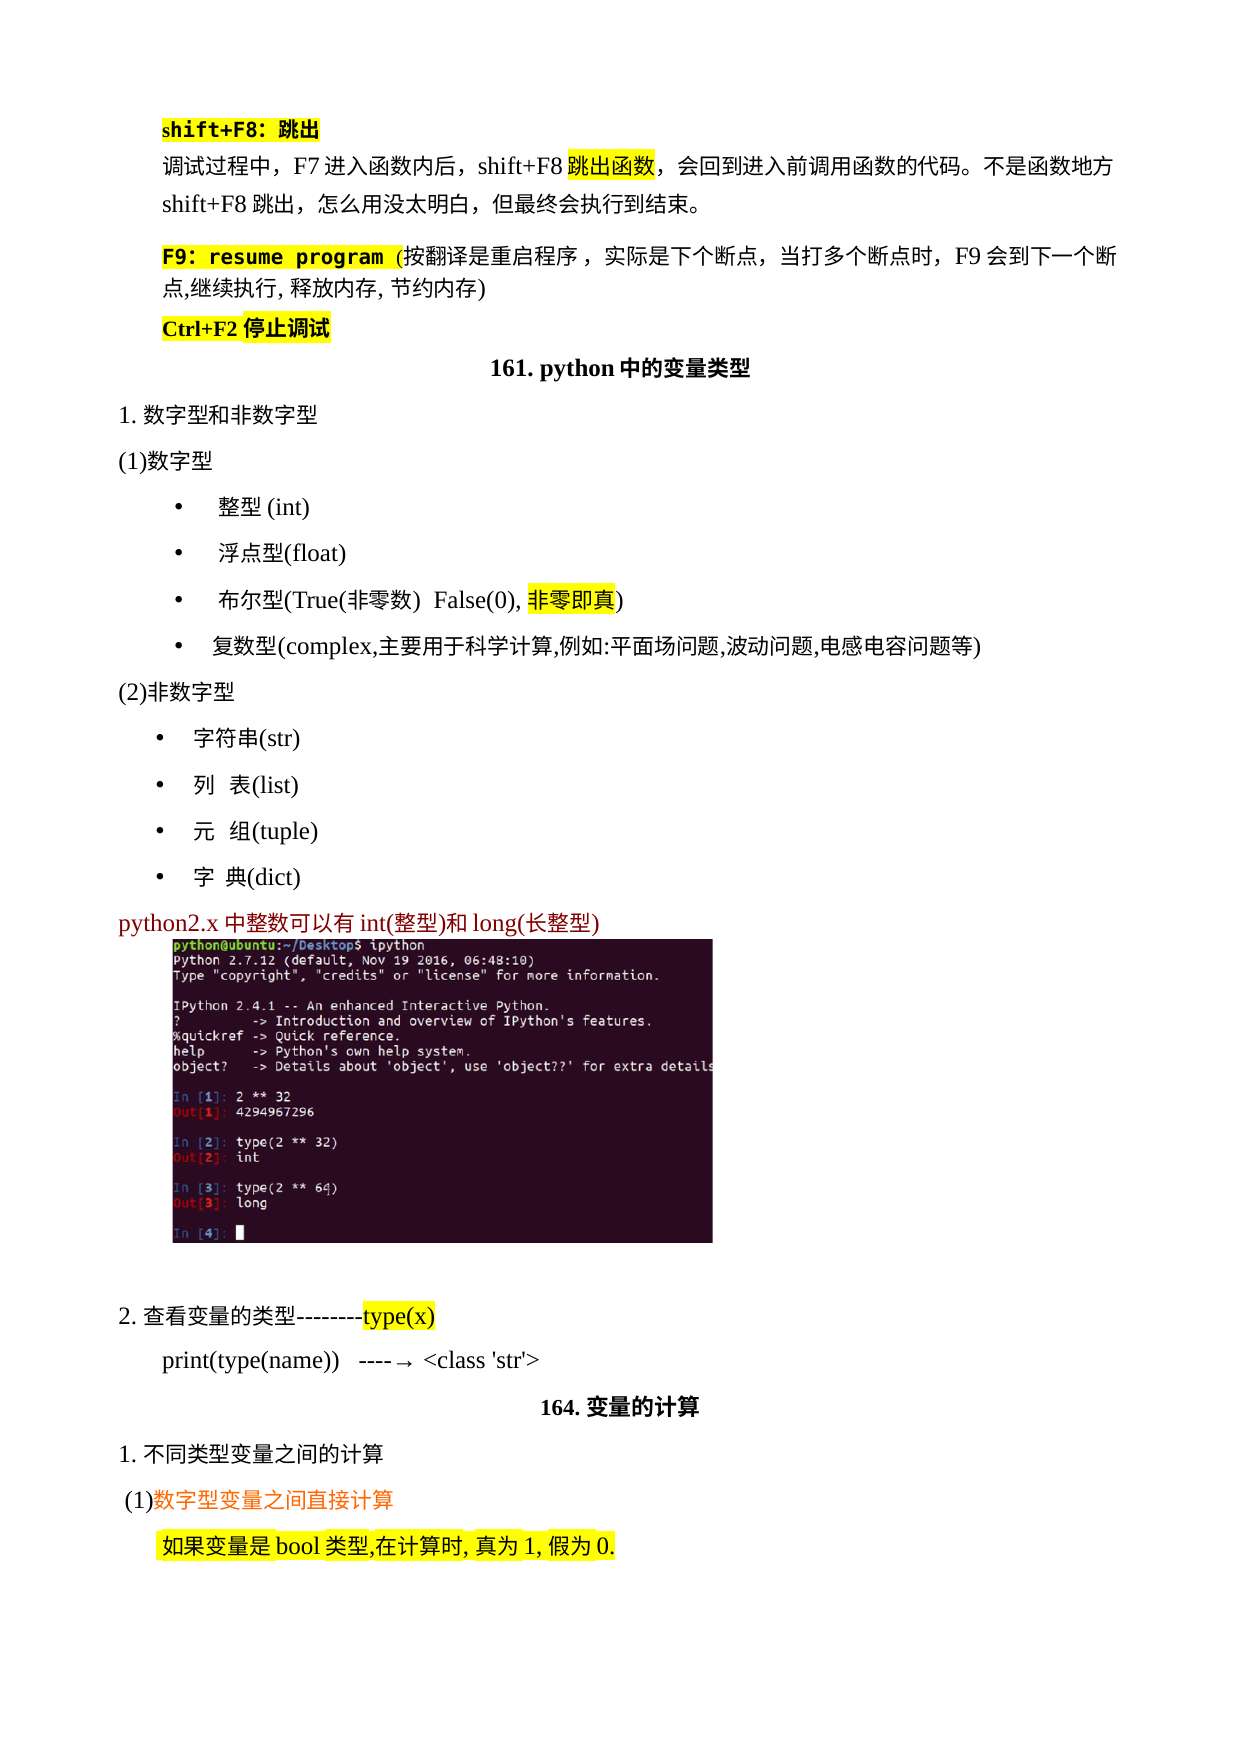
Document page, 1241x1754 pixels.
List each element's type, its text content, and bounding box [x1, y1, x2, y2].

text 如果变量是bool类型,在计算时, 真为1, 假为0. [118, 1529, 1122, 1561]
text 164. 变量的计算 [118, 1389, 1122, 1422]
text print(type(name)) ----→ <class 'str'> [118, 1346, 1122, 1374]
text python2.x中整数可以有int(整型)和long(长整型) [118, 906, 1122, 938]
text (1)数字型 [118, 444, 1122, 476]
list 元 组(tuple) [156, 814, 1122, 846]
picture [172, 939, 713, 1243]
text 161. python中的变量类型 [118, 351, 1122, 383]
list 字符串(str) [156, 721, 1122, 753]
list 整型 (int) [174, 490, 1122, 522]
list 布尔型(True(非零数) False(0), 非零即真) [174, 583, 1122, 614]
text 调试过程中，F7进入函数内后，shift+F8跳出函数，会回到进入前调用函数的代码。不是函数地方shift+F8跳出，怎么用没太明白，但最终会执行到结束。 [162, 149, 1122, 218]
text 1. 不同类型变量之间的计算 [118, 1437, 1122, 1468]
list 字 典(dict) [156, 860, 1122, 892]
text (1)数字型变量之间直接计算 [118, 1483, 1122, 1515]
text 1. 数字型和非数字型 [118, 398, 1122, 429]
list 复数型(complex,主要用于科学计算,例如:平面场问题,波动问题,电感电容问题等) [174, 629, 1122, 661]
subtitle shift+F8：跳出 [162, 118, 1122, 142]
list 浮点型(float) [174, 536, 1122, 568]
list 列 表(list) [156, 768, 1122, 799]
text F9：resume program (按翻译是重启程序 ，实际是下个断点，当打多个断点时，F9会到下一个断点,继续执行, 释放内存, 节约内存) [162, 239, 1122, 302]
text 2. 查看变量的类型--------type(x) [118, 1299, 1122, 1331]
text Ctrl+F2 停止调试 [162, 311, 1122, 343]
text (2)非数字型 [118, 675, 1122, 707]
